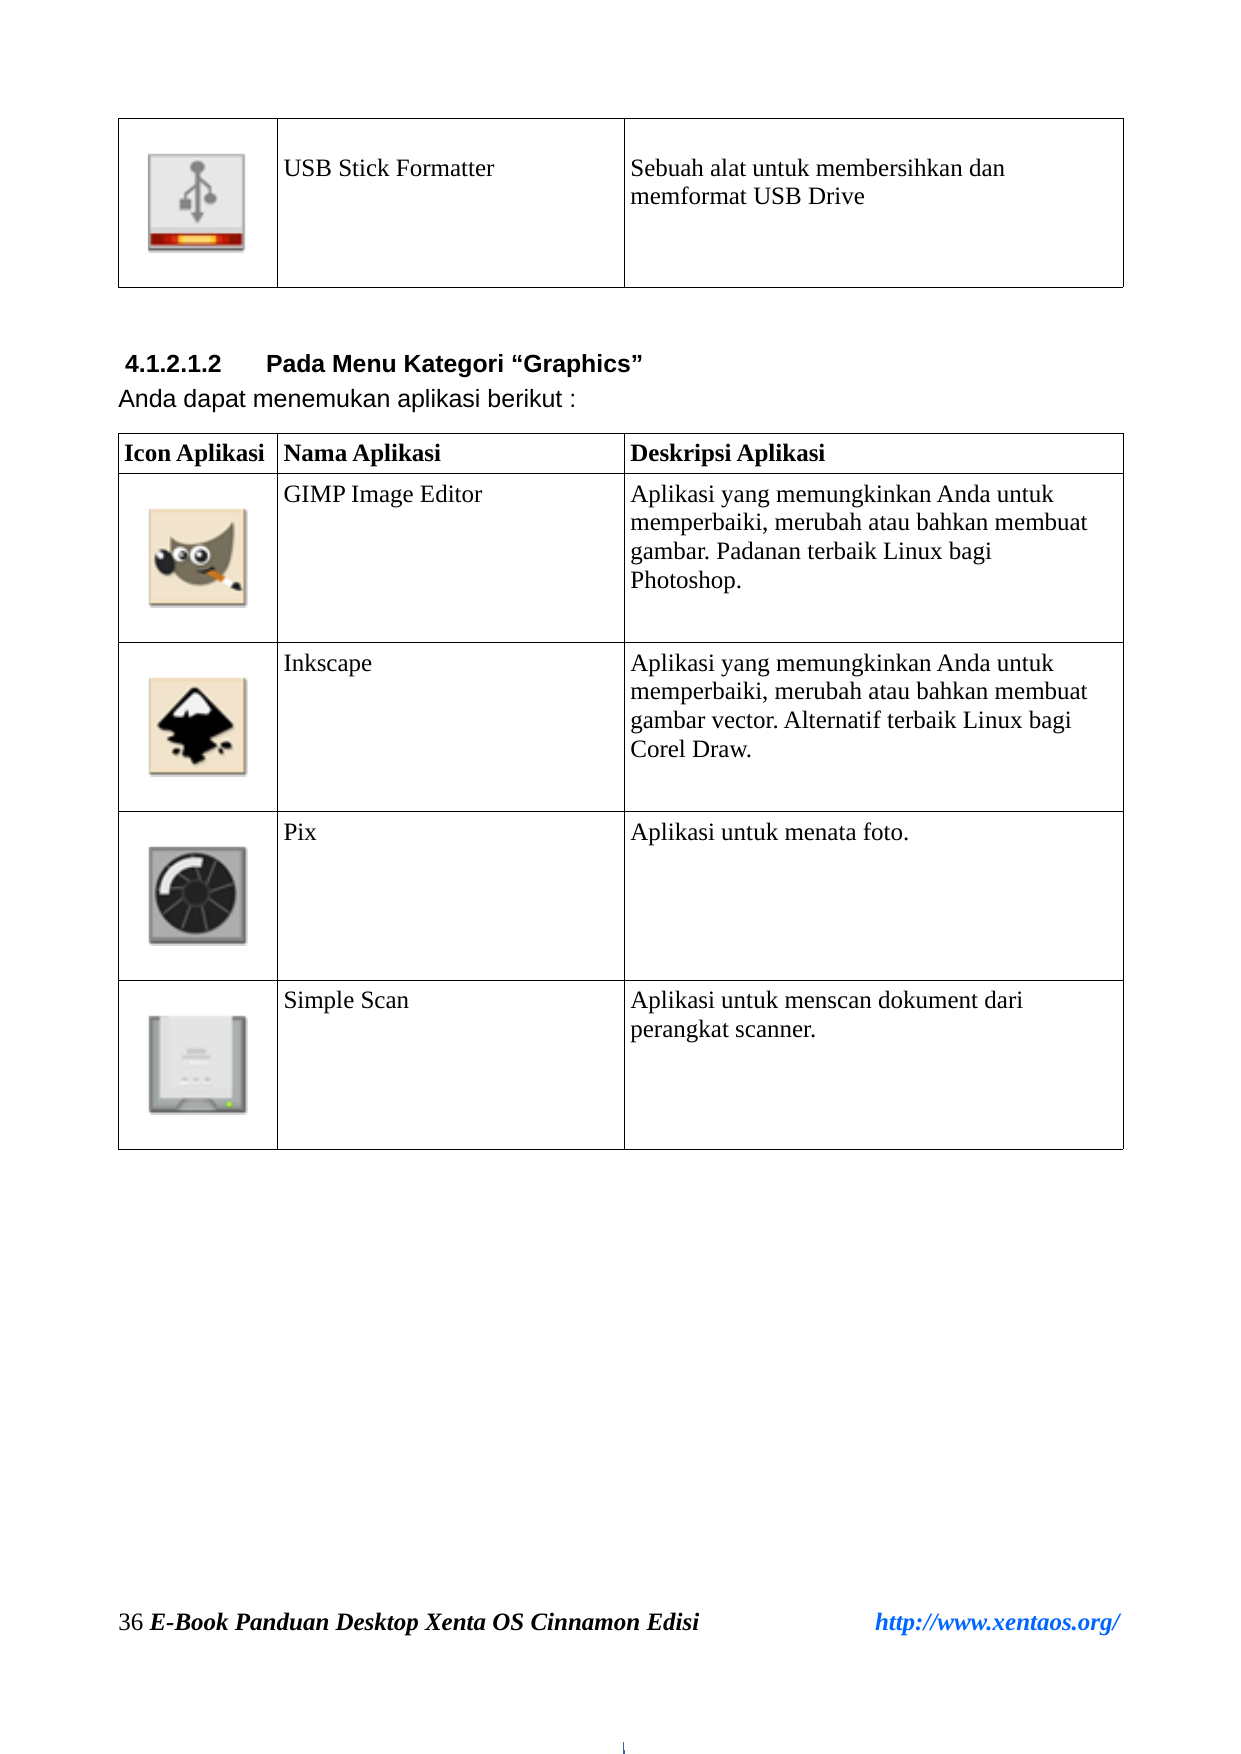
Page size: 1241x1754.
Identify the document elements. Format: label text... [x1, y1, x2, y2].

table_cell [119, 474, 277, 642]
table_cell Aplikasi yang memungkinkan Anda untuk memperbaiki, merubah atau bahkan membuat gambar. Padanan terbaik Linux bagi Photoshop. [625, 474, 1123, 642]
picture [147, 676, 248, 777]
table_header Deskripsi Aplikasi [625, 434, 1123, 473]
subtitle Pada Menu Kategori “Graphics” [118, 349, 1122, 377]
table_header Nama Aplikasi [278, 434, 624, 473]
table_cell [119, 643, 277, 811]
table_cell [119, 812, 277, 980]
table_cell Pix [278, 812, 624, 980]
table_cell Inkscape [278, 643, 624, 811]
table_header Icon Aplikasi [119, 434, 277, 473]
table_cell Sebuah alat untuk membersihkan dan memformat USB Drive [625, 119, 1123, 287]
picture [147, 507, 248, 608]
picture [147, 845, 248, 946]
table_cell Aplikasi untuk menata foto. [625, 812, 1123, 980]
text Anda dapat menemukan aplikasi berikut : [118, 383, 1122, 412]
table_cell Simple Scan [278, 981, 624, 1149]
table_cell GIMP Image Editor [278, 474, 624, 642]
table_cell Aplikasi yang memungkinkan Anda untuk memperbaiki, merubah atau bahkan membuat gambar vector. Alternatif terbaik Linux bagi Corel Draw. [625, 643, 1123, 811]
picture [147, 1014, 248, 1115]
table_cell Aplikasi untuk menscan dokument dari perangkat scanner. [625, 981, 1123, 1149]
table_cell [119, 119, 277, 287]
table_cell [119, 981, 277, 1149]
picture [147, 152, 248, 253]
table_cell USB Stick Formatter [278, 119, 624, 287]
